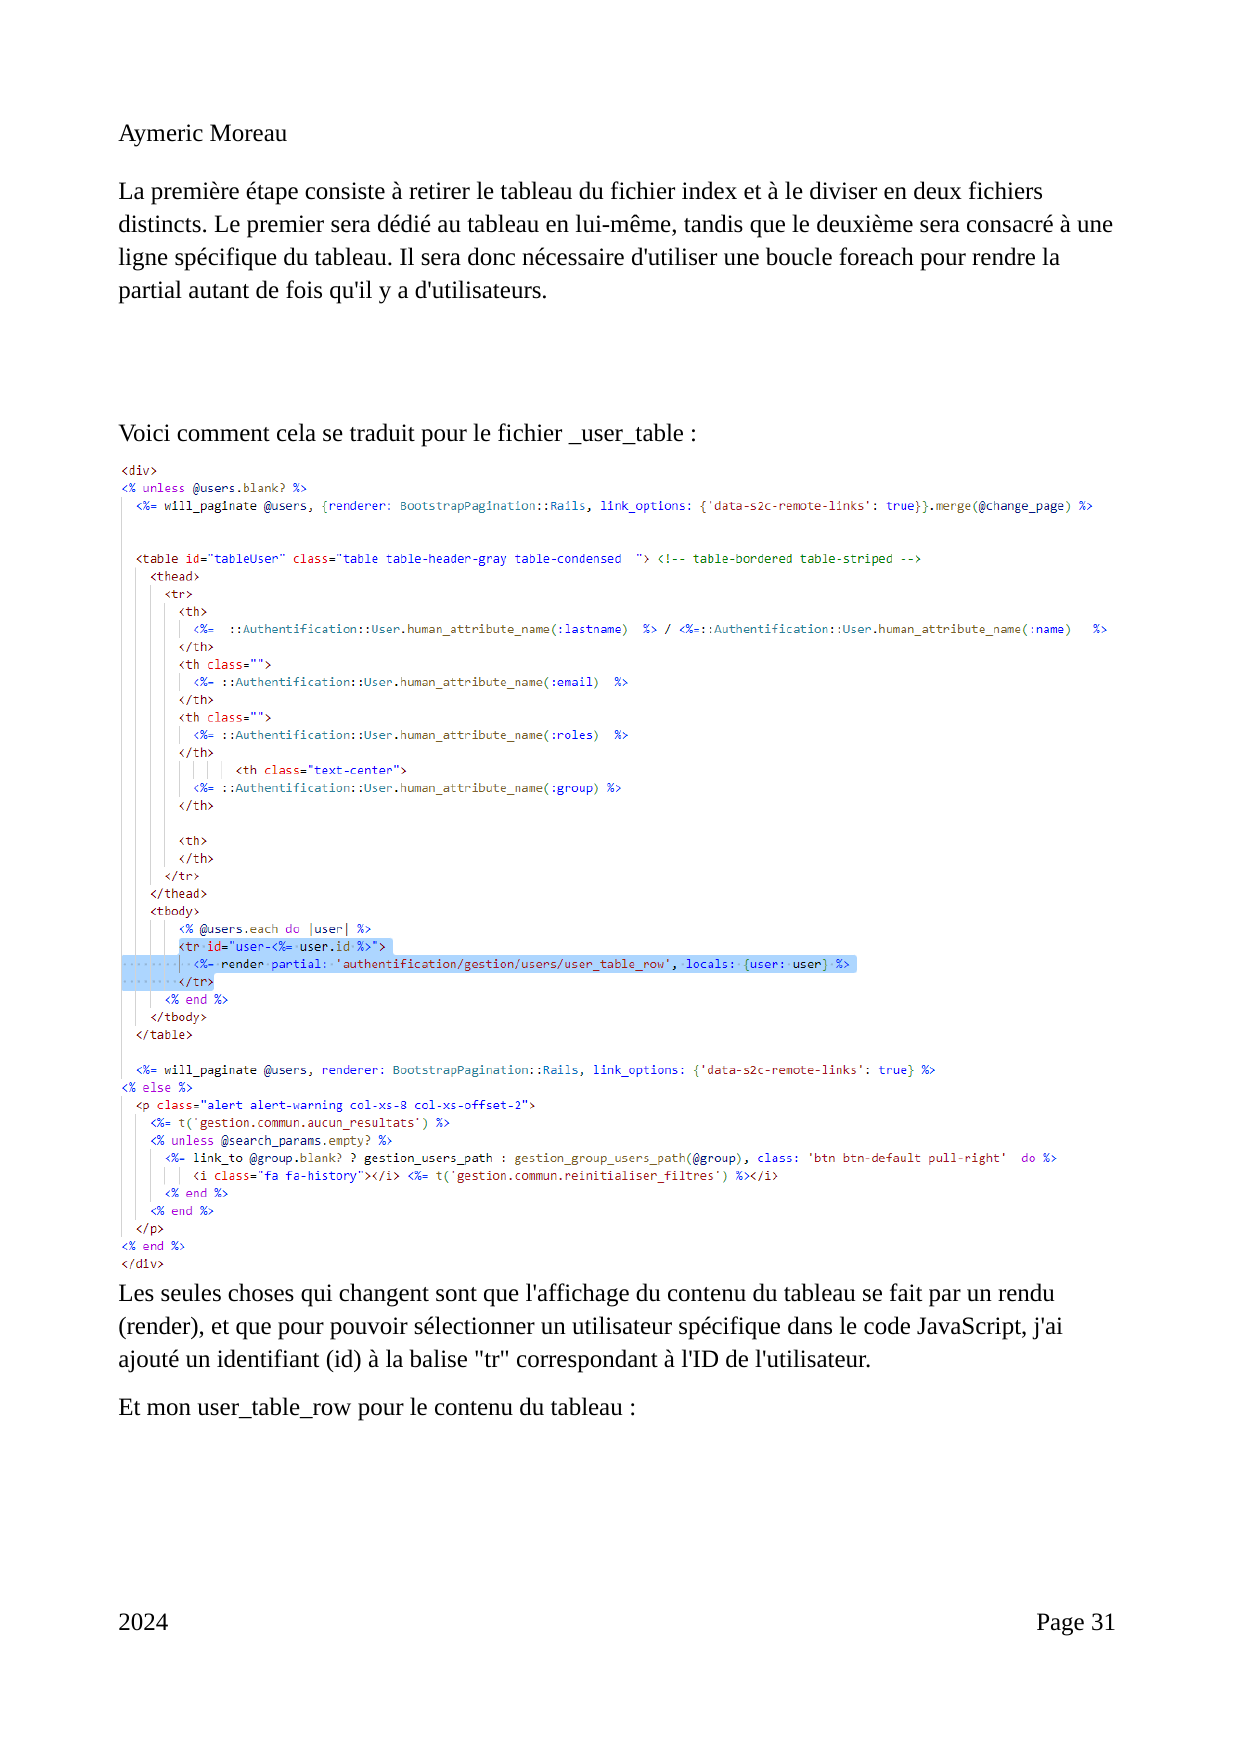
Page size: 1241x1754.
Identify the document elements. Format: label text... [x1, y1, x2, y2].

text Et mon user_table_row pour le contenu du tableau : [118, 1392, 1122, 1421]
picture [118, 465, 1123, 1274]
text Les seules choses qui changent sont que l'affichage du contenu du tableau se fait par un rendu (render), et que pour pouvoir sélectionner un utilisateur spécifique dans le code JavaScript, j'ai ajouté un identifiant (id) à la balise "tr" correspondant à l'ID de l'utilisateur. [118, 1274, 1122, 1373]
text La première étape consiste à retirer le tableau du fichier index et à le diviser en deux fichiers distincts. Le premier sera dédié au tableau en lui-même, tandis que le deuxième sera consacré à une ligne spécifique du tableau. Il sera donc nécessaire d'utiliser une boucle foreach pour rendre la partial autant de fois qu'il y a d'utilisateurs. [118, 176, 1122, 304]
text Voici comment cela se traduit pour le fichier _user_table : [118, 418, 1122, 447]
